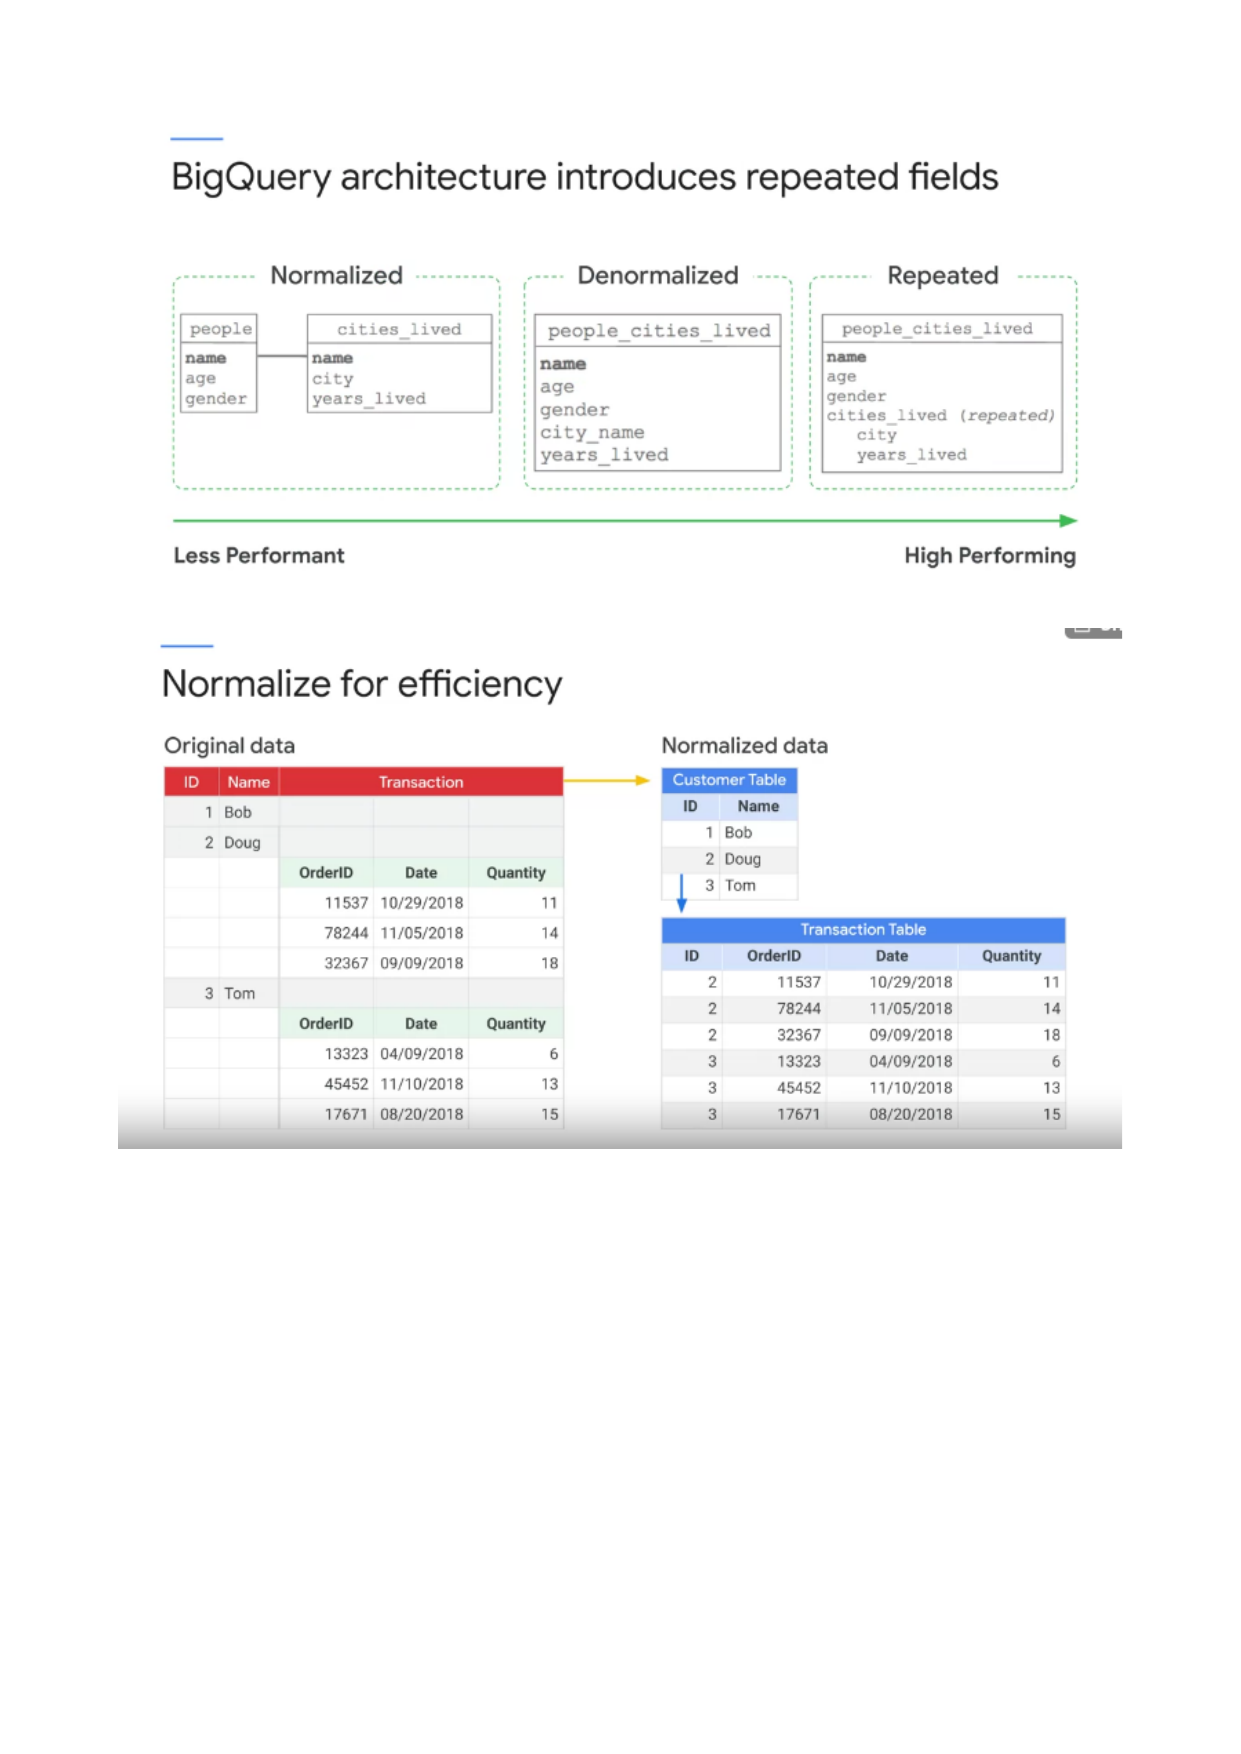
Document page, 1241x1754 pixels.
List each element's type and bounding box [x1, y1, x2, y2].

picture [118, 118, 1123, 600]
picture [118, 628, 1123, 1149]
